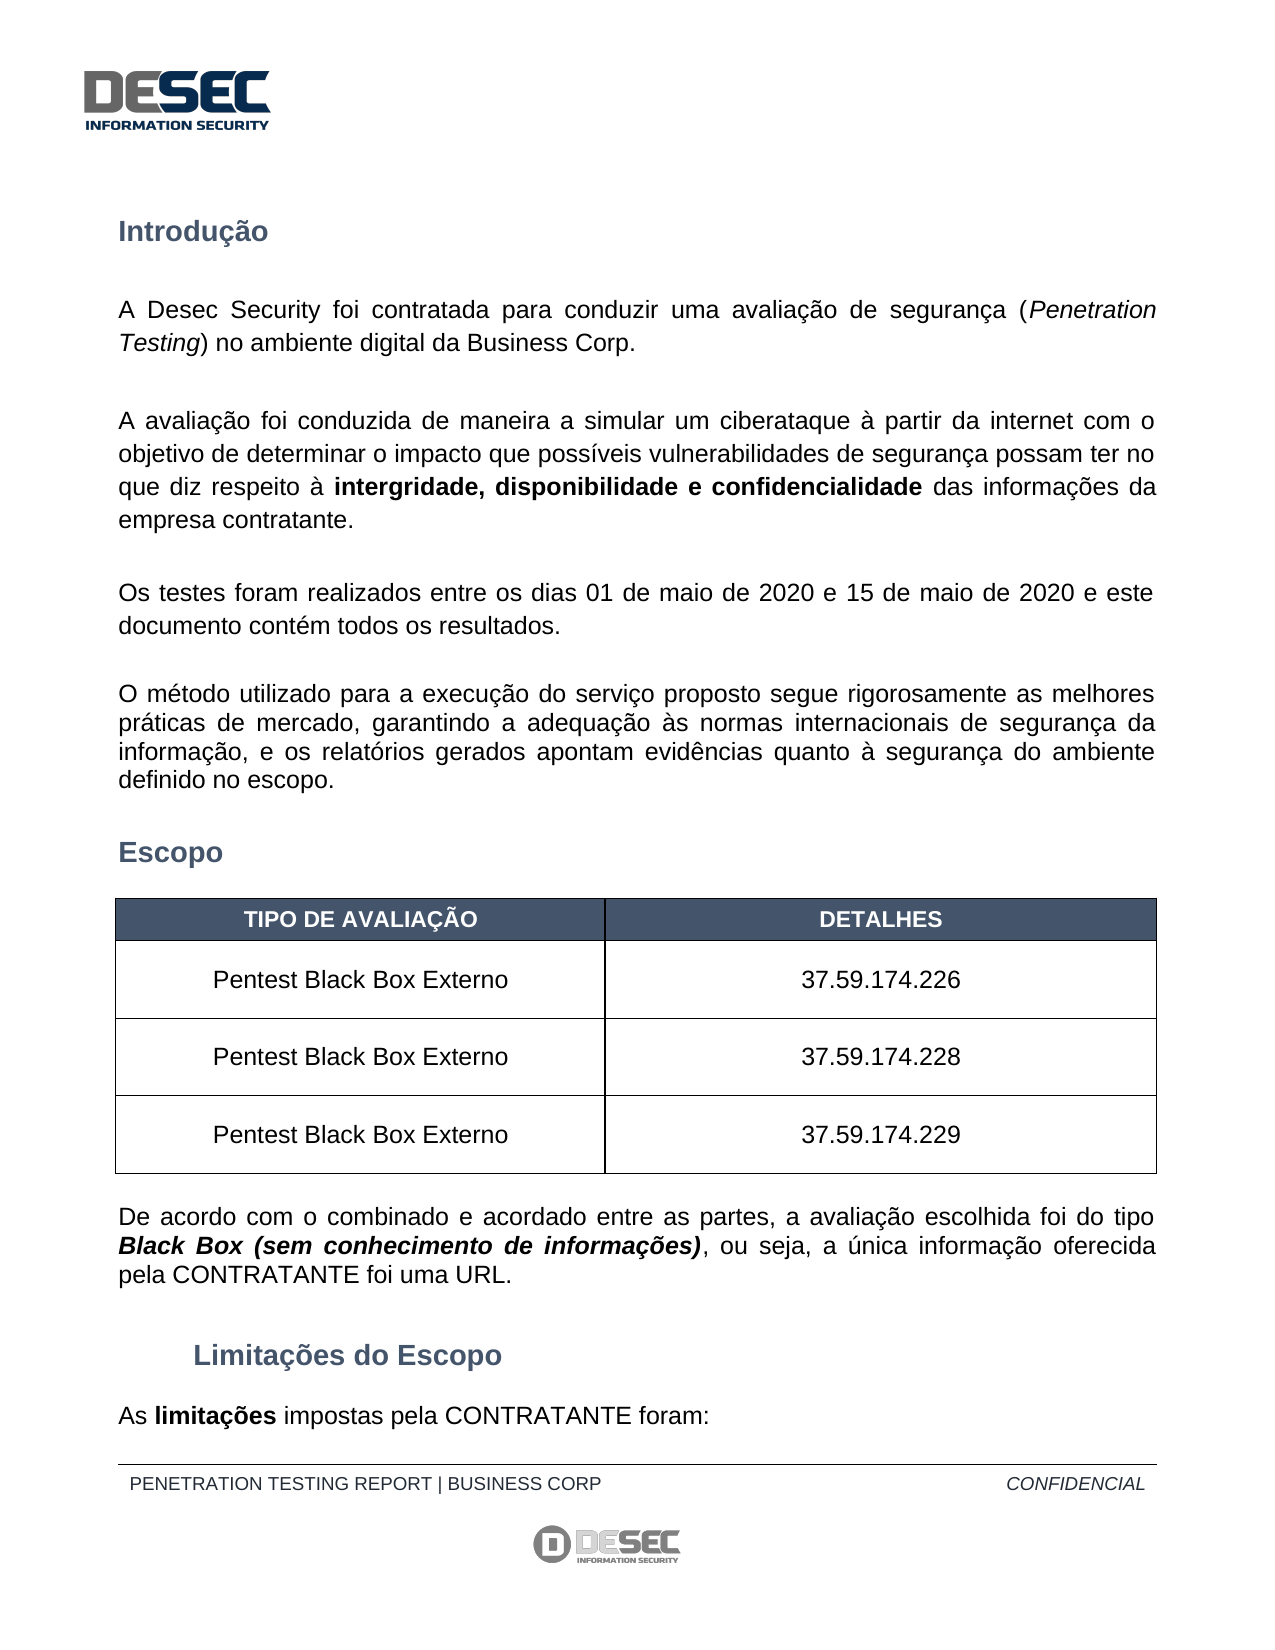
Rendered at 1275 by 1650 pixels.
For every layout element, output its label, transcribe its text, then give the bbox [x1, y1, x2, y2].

subtitle Introdução [118, 214, 1157, 247]
table_cell 37.59.174.228 [606, 1019, 1156, 1095]
table_cell Pentest Black Box Externo [116, 1096, 604, 1172]
table_cell 37.59.174.229 [606, 1096, 1156, 1172]
picture [531, 1520, 684, 1568]
picture [84, 71, 271, 130]
subtitle Escopo [118, 835, 1157, 869]
table_cell Pentest Black Box Externo [116, 941, 604, 1017]
subtitle Limitações do Escopo [118, 1338, 1157, 1372]
text Os testes foram realizados entre os dias 01 de maio de 2020 e 15 de maio de 2020 e este documento contém todos os resultados. [118, 578, 1157, 640]
text O método utilizado para a execução do serviço proposto segue rigorosamente as melhores práticas de mercado, garantindo a adequação às normas internacionais de segurança da informação, e os relatórios gerados apontam evidências quanto à segurança do ambiente definido no escopo. [118, 679, 1157, 794]
table_header TIPO DE AVALIAÇÃO [116, 899, 604, 940]
table_header DETALHES [606, 899, 1156, 940]
text As limitações impostas pela CONTRATANTE foram: [118, 1401, 1157, 1429]
text A avaliação foi conduzida de maneira a simular um ciberataque à partir da internet com o objetivo de determinar o impacto que possíveis vulnerabilidades de segurança possam ter no que diz respeito à intergridade, disponibilidade e confidencialidade das informações da empresa contratante. [118, 406, 1157, 533]
text A Desec Security foi contratada para conduzir uma avaliação de segurança (Penetration Testing) no ambiente digital da Business Corp. [118, 295, 1157, 356]
text De acordo com o combinado e acordado entre as partes, a avaliação escolhida foi do tipo Black Box (sem conhecimento de informações), ou seja, a única informação oferecida pela CONTRATANTE foi uma URL. [118, 1202, 1157, 1288]
table_cell 37.59.174.226 [606, 941, 1156, 1017]
table_cell Pentest Black Box Externo [116, 1019, 604, 1095]
